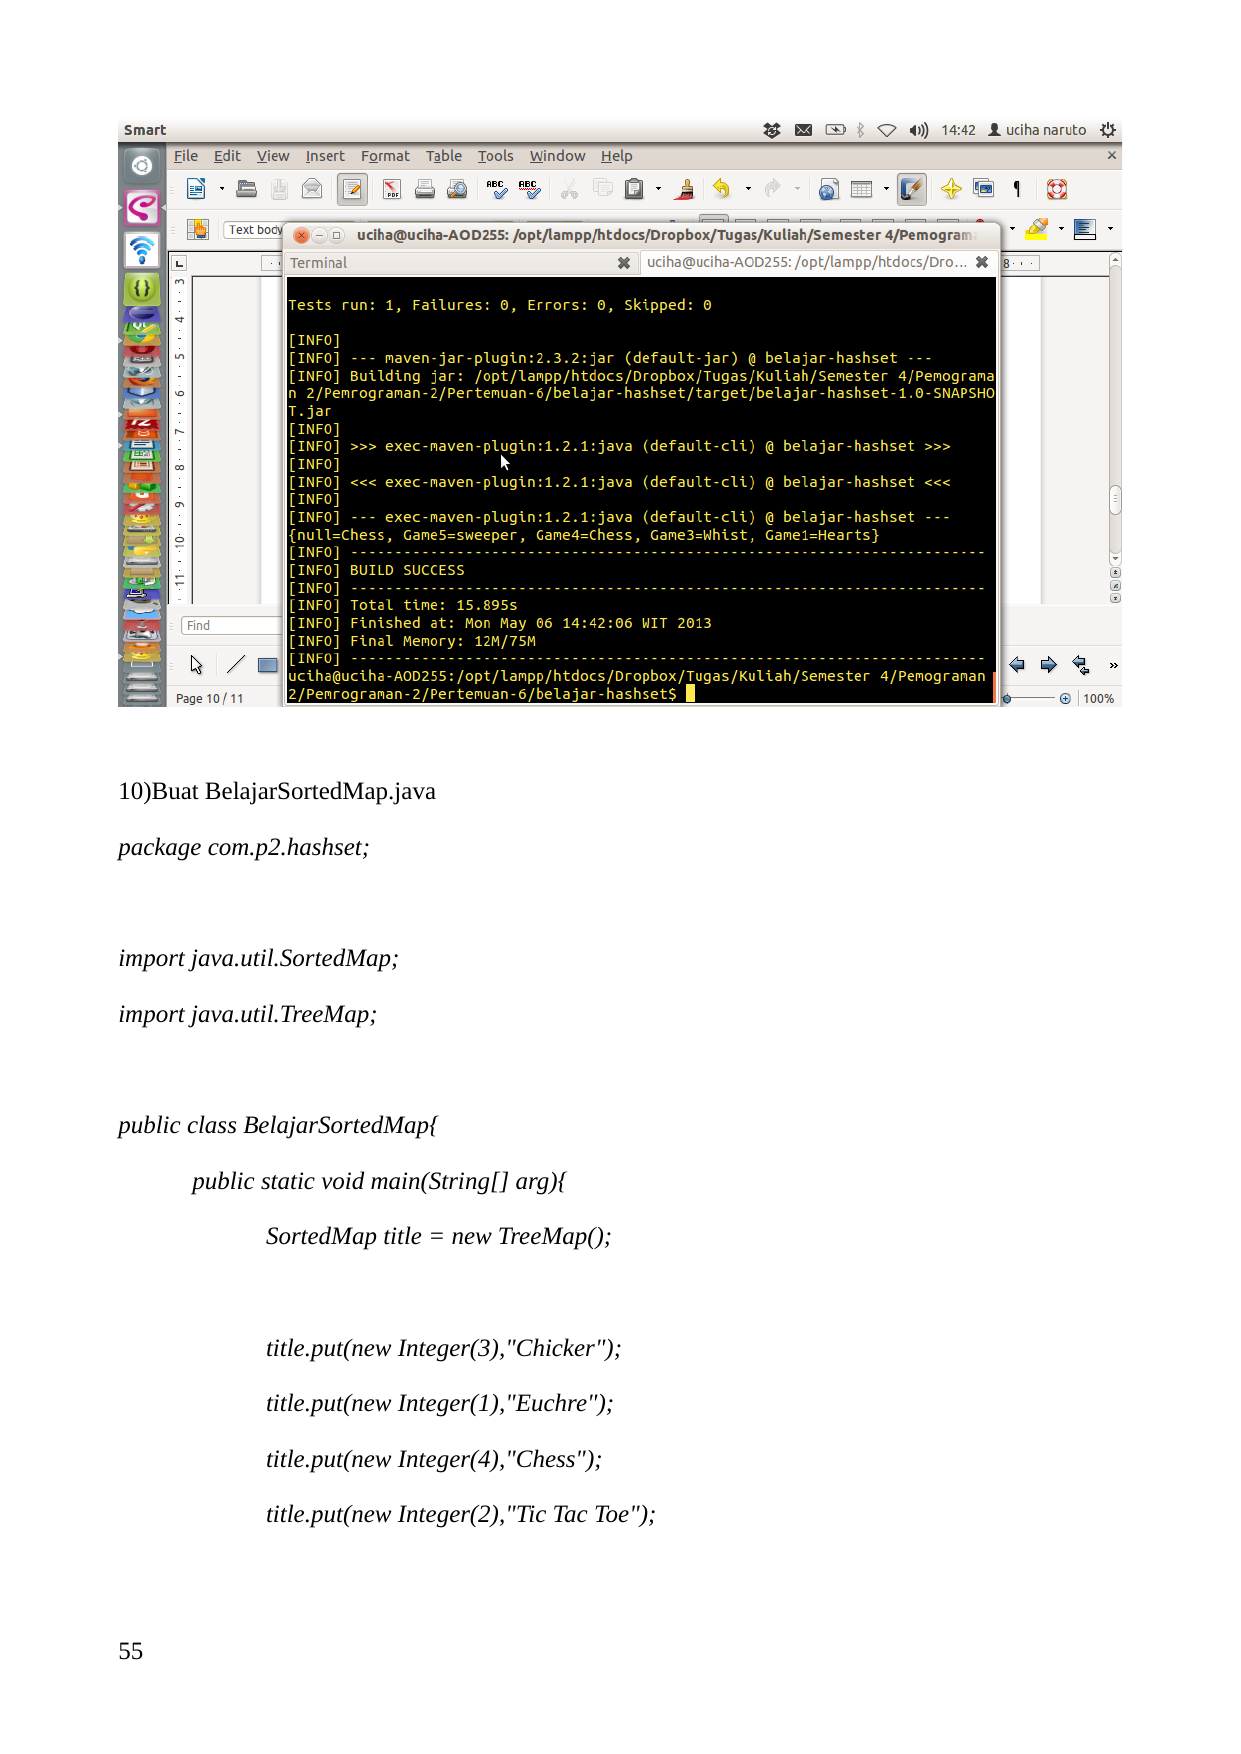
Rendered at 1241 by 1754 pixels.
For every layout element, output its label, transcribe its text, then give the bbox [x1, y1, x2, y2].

text public static void main(String[] arg){ [118, 1166, 1122, 1194]
list Buat BelajarSortedMap.java [118, 776, 1122, 805]
text title.put(new Integer(1),"Euchre"); [118, 1388, 1122, 1417]
text public class BelajarSortedMap{ [118, 1110, 1122, 1139]
text title.put(new Integer(4),"Chess"); [118, 1444, 1122, 1473]
text import java.util.SortedMap; [118, 943, 1122, 972]
picture [118, 118, 1123, 707]
text title.put(new Integer(2),"Tic Tac Toe"); [118, 1499, 1122, 1528]
text title.put(new Integer(3),"Chicker"); [118, 1333, 1122, 1361]
text SortedMap title = new TreeMap(); [118, 1221, 1122, 1250]
text import java.util.TreeMap; [118, 999, 1122, 1028]
text package com.p2.hashset; [118, 832, 1122, 861]
